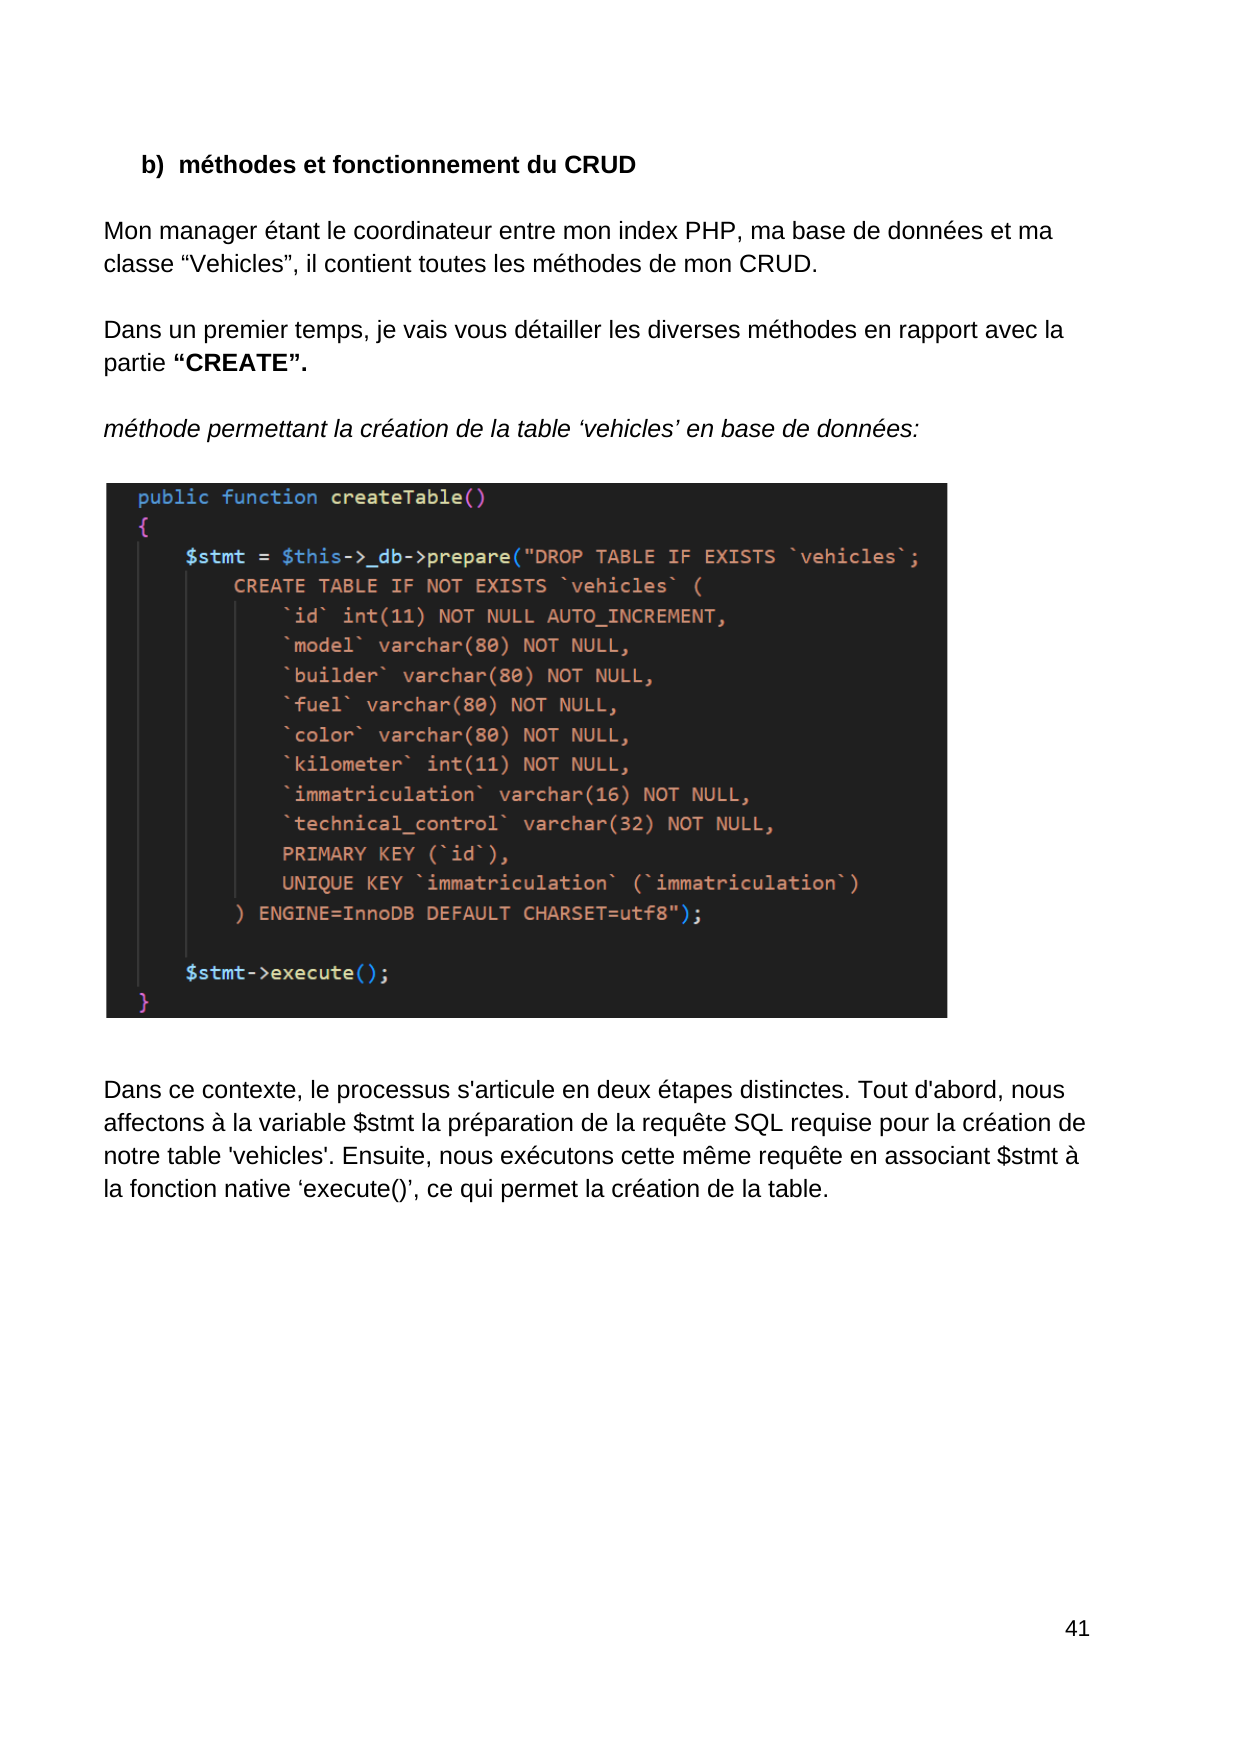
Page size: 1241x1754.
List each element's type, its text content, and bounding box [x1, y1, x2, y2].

text méthode permettant la création de la table ‘vehicles’ en base de données: [103, 414, 1090, 443]
picture [106, 483, 948, 1018]
text Mon manager étant le coordinateur entre mon index PHP, ma base de données et ma classe “Vehicles”, il contient toutes les méthodes de mon CRUD. [103, 216, 1090, 278]
text Dans un premier temps, je vais vous détailler les diverses méthodes en rapport avec la partie “CREATE”. [103, 315, 1090, 377]
list méthodes et fonctionnement du CRUD [141, 150, 1090, 179]
text Dans ce contexte, le processus s'articule en deux étapes distinctes. Tout d'abord, nous affectons à la variable $stmt la préparation de la requête SQL requise pour la création de notre table 'vehicles'. Ensuite, nous exécutons cette même requête en associant $stmt à la fonction native ‘execute()’, ce qui permet la création de la table. [103, 1074, 1090, 1202]
